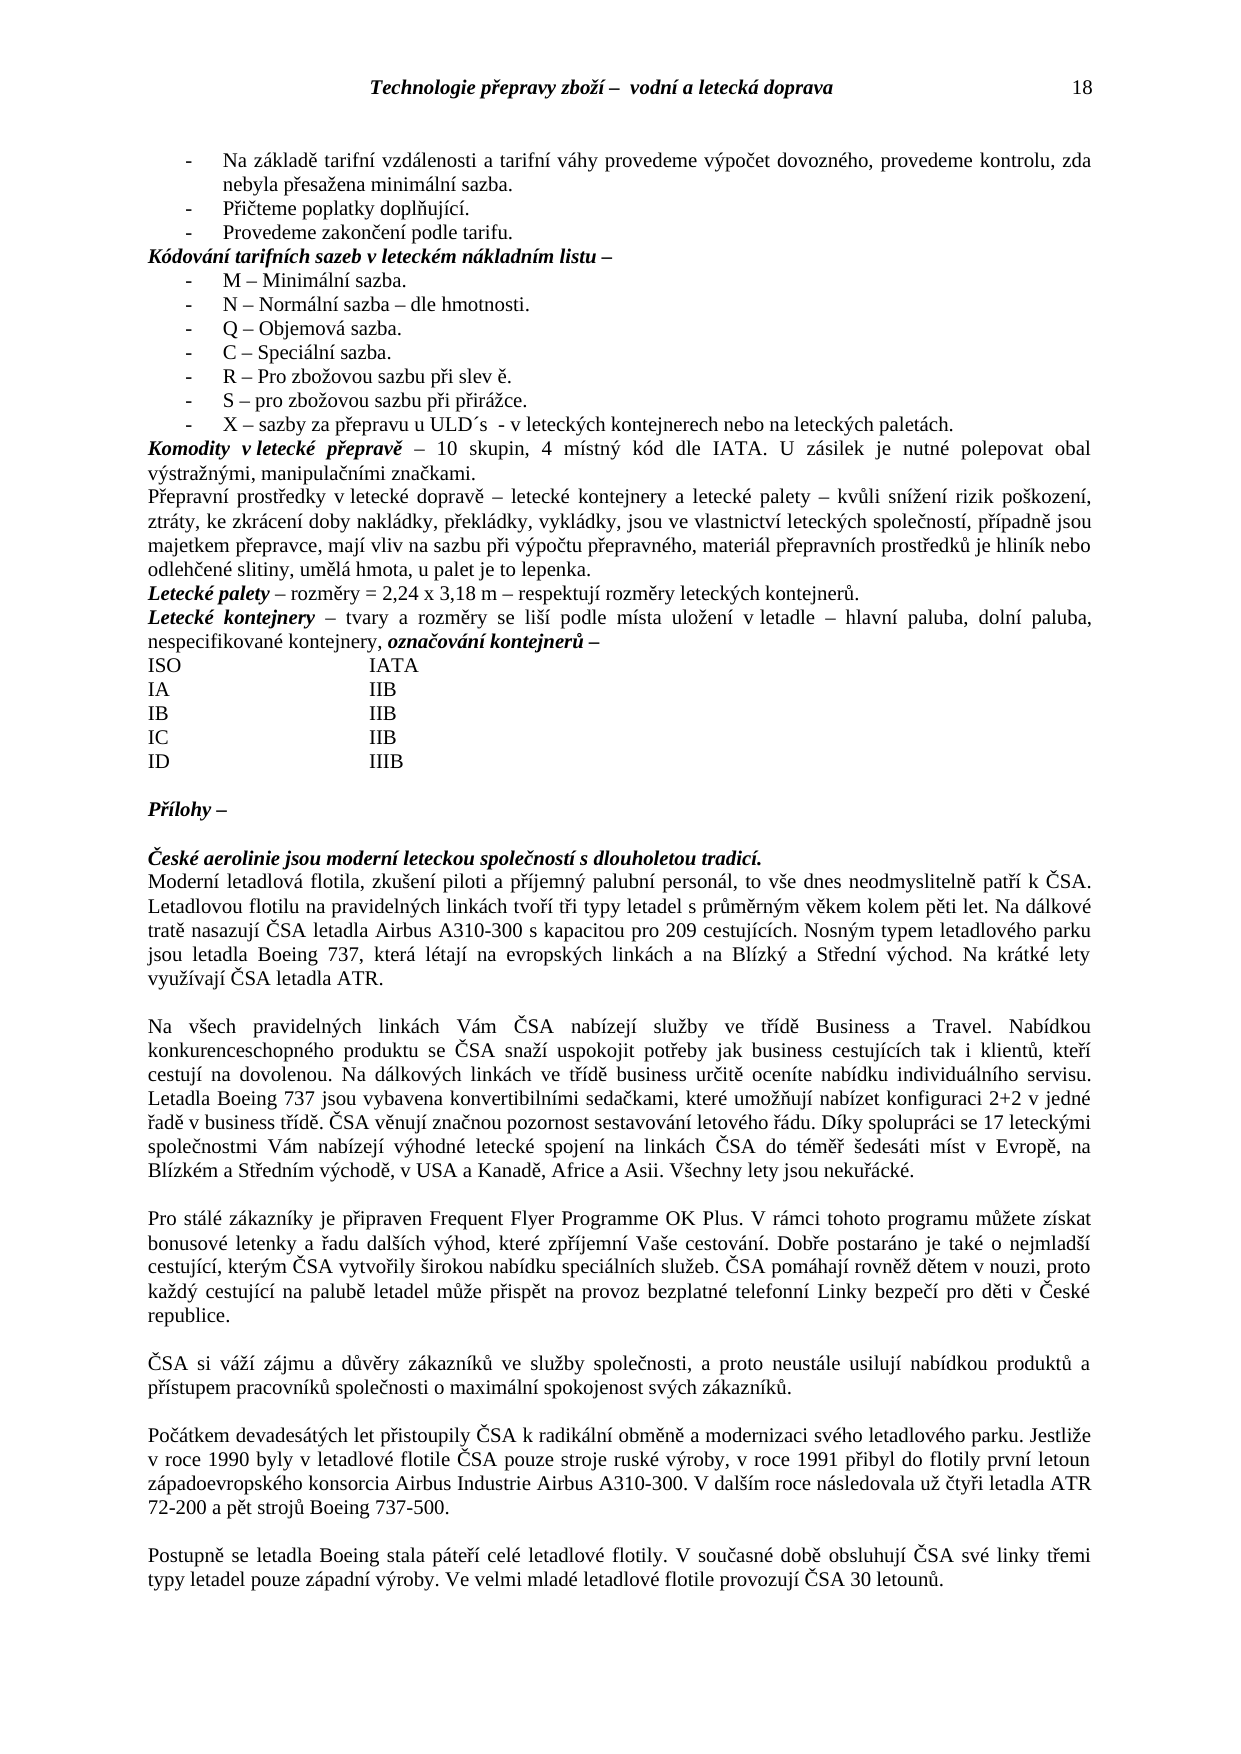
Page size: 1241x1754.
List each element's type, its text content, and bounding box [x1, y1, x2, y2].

list X – sazby za přepravu u ULD´s - v leteckých kontejnerech nebo na leteckých paletách. [185, 412, 1093, 436]
list S – pro zbožovou sazbu při přirážce. [185, 388, 1093, 412]
list N – Normální sazba – dle hmotnosti. [185, 292, 1093, 316]
list Provedeme zakončení podle tarifu. [185, 220, 1093, 244]
subtitle Přílohy – [148, 797, 1093, 821]
text Moderní letadlová flotila, zkušení piloti a příjemný palubní personál, to vše dnes neodmyslitelně patří k ČSA. Letadlovou flotilu na pravidelných linkách tvoří tři typy letadel s průměrným věkem kolem pěti let. Na dálkové tratě nasazují ČSA letadla Airbus A310-300 s kapacitou pro 209 cestujících. Nosným typem letadlového parku jsou letadla Boeing 737, která létají na evropských linkách a na Blízký a Střední východ. Na krátké lety využívají ČSA letadla ATR. [148, 869, 1093, 990]
text Letecké kontejnery – tvary a rozměry se liší podle místa uložení v letadle – hlavní paluba, dolní paluba, nespecifikované kontejnery, označování kontejnerů – [148, 605, 1093, 653]
list R – Pro zbožovou sazbu při slev ě. [185, 364, 1093, 388]
text Počátkem devadesátých let přistoupily ČSA k radikální obměně a modernizaci svého letadlového parku. Jestliže v roce 1990 byly v letadlové flotile ČSA pouze stroje ruské výroby, v roce 1991 přibyl do flotily první letoun západoevropského konsorcia Airbus Industrie Airbus A310-300. V dalším roce následovala už čtyři letadla ATR 72-200 a pět strojů Boeing 737-500. [148, 1423, 1093, 1519]
text IA IIB [148, 677, 1093, 701]
subtitle České aerolinie jsou moderní leteckou společností s dlouholetou tradicí. [148, 845, 1093, 869]
text Pro stálé zákazníky je připraven Frequent Flyer Programme OK Plus. V rámci tohoto programu můžete získat bonusové letenky a řadu dalších výhod, které zpříjemní Vaše cestování. Dobře postaráno je také o nejmladší cestující, kterým ČSA vytvořily širokou nabídku speciálních služeb. ČSA pomáhají rovněž dětem v nouzi, proto každý cestující na palubě letadel může přispět na provoz bezplatné telefonní Linky bezpečí pro děti v České republice. [148, 1206, 1093, 1327]
text Letecké palety – rozměry = 2,24 x 3,18 m – respektují rozměry leteckých kontejnerů. [148, 581, 1093, 605]
text ID IIIB [148, 749, 1093, 773]
text ČSA si váží zájmu a důvěry zákazníků ve služby společnosti, a proto neustále usilují nabídkou produktů a přístupem pracovníků společnosti o maximální spokojenost svých zákazníků. [148, 1351, 1093, 1399]
text ISO IATA [148, 653, 1093, 677]
subtitle Kódování tarifních sazeb v leteckém nákladním listu – [148, 244, 1093, 268]
text Komodity v letecké přepravě – 10 skupin, 4 místný kód dle IATA. U zásilek je nutné polepovat obal výstražnými, manipulačními značkami. [148, 436, 1093, 484]
text Postupně se letadla Boeing stala páteří celé letadlové flotily. V současné době obsluhují ČSA své linky třemi typy letadel pouze západní výroby. Ve velmi mladé letadlové flotile provozují ČSA 30 letounů. [148, 1543, 1093, 1591]
list Přičteme poplatky doplňující. [185, 196, 1093, 220]
text IC IIB [148, 725, 1093, 749]
list M – Minimální sazba. [185, 268, 1093, 292]
list Q – Objemová sazba. [185, 316, 1093, 340]
text Přepravní prostředky v letecké dopravě – letecké kontejnery a letecké palety – kvůli snížení rizik poškození, ztráty, ke zkrácení doby nakládky, překládky, vykládky, jsou ve vlastnictví leteckých společností, případně jsou majetkem přepravce, mají vliv na sazbu při výpočtu přepravného, materiál přepravních prostředků je hliník nebo odlehčené slitiny, umělá hmota, u palet je to lepenka. [148, 484, 1093, 581]
text Na všech pravidelných linkách Vám ČSA nabízejí služby ve třídě Business a Travel. Nabídkou konkurenceschopného produktu se ČSA snaží uspokojit potřeby jak business cestujících tak i klientů, kteří cestují na dovolenou. Na dálkových linkách ve třídě business určitě oceníte nabídku individuálního servisu. Letadla Boeing 737 jsou vybavena konvertibilními sedačkami, které umožňují nabízet konfiguraci 2+2 v jedné řadě v business třídě. ČSA věnují značnou pozornost sestavování letového řádu. Díky spolupráci se 17 leteckými společnostmi Vám nabízejí výhodné letecké spojení na linkách ČSA do téměř šedesáti míst v Evropě, na Blízkém a Středním východě, v USA a Kanadě, Africe a Asii. Všechny lety jsou nekuřácké. [148, 1014, 1093, 1182]
list Na základě tarifní vzdálenosti a tarifní váhy provedeme výpočet dovozného, provedeme kontrolu, zda nebyla přesažena minimální sazba. [185, 148, 1093, 196]
list C – Speciální sazba. [185, 340, 1093, 364]
text IB IIB [148, 701, 1093, 725]
